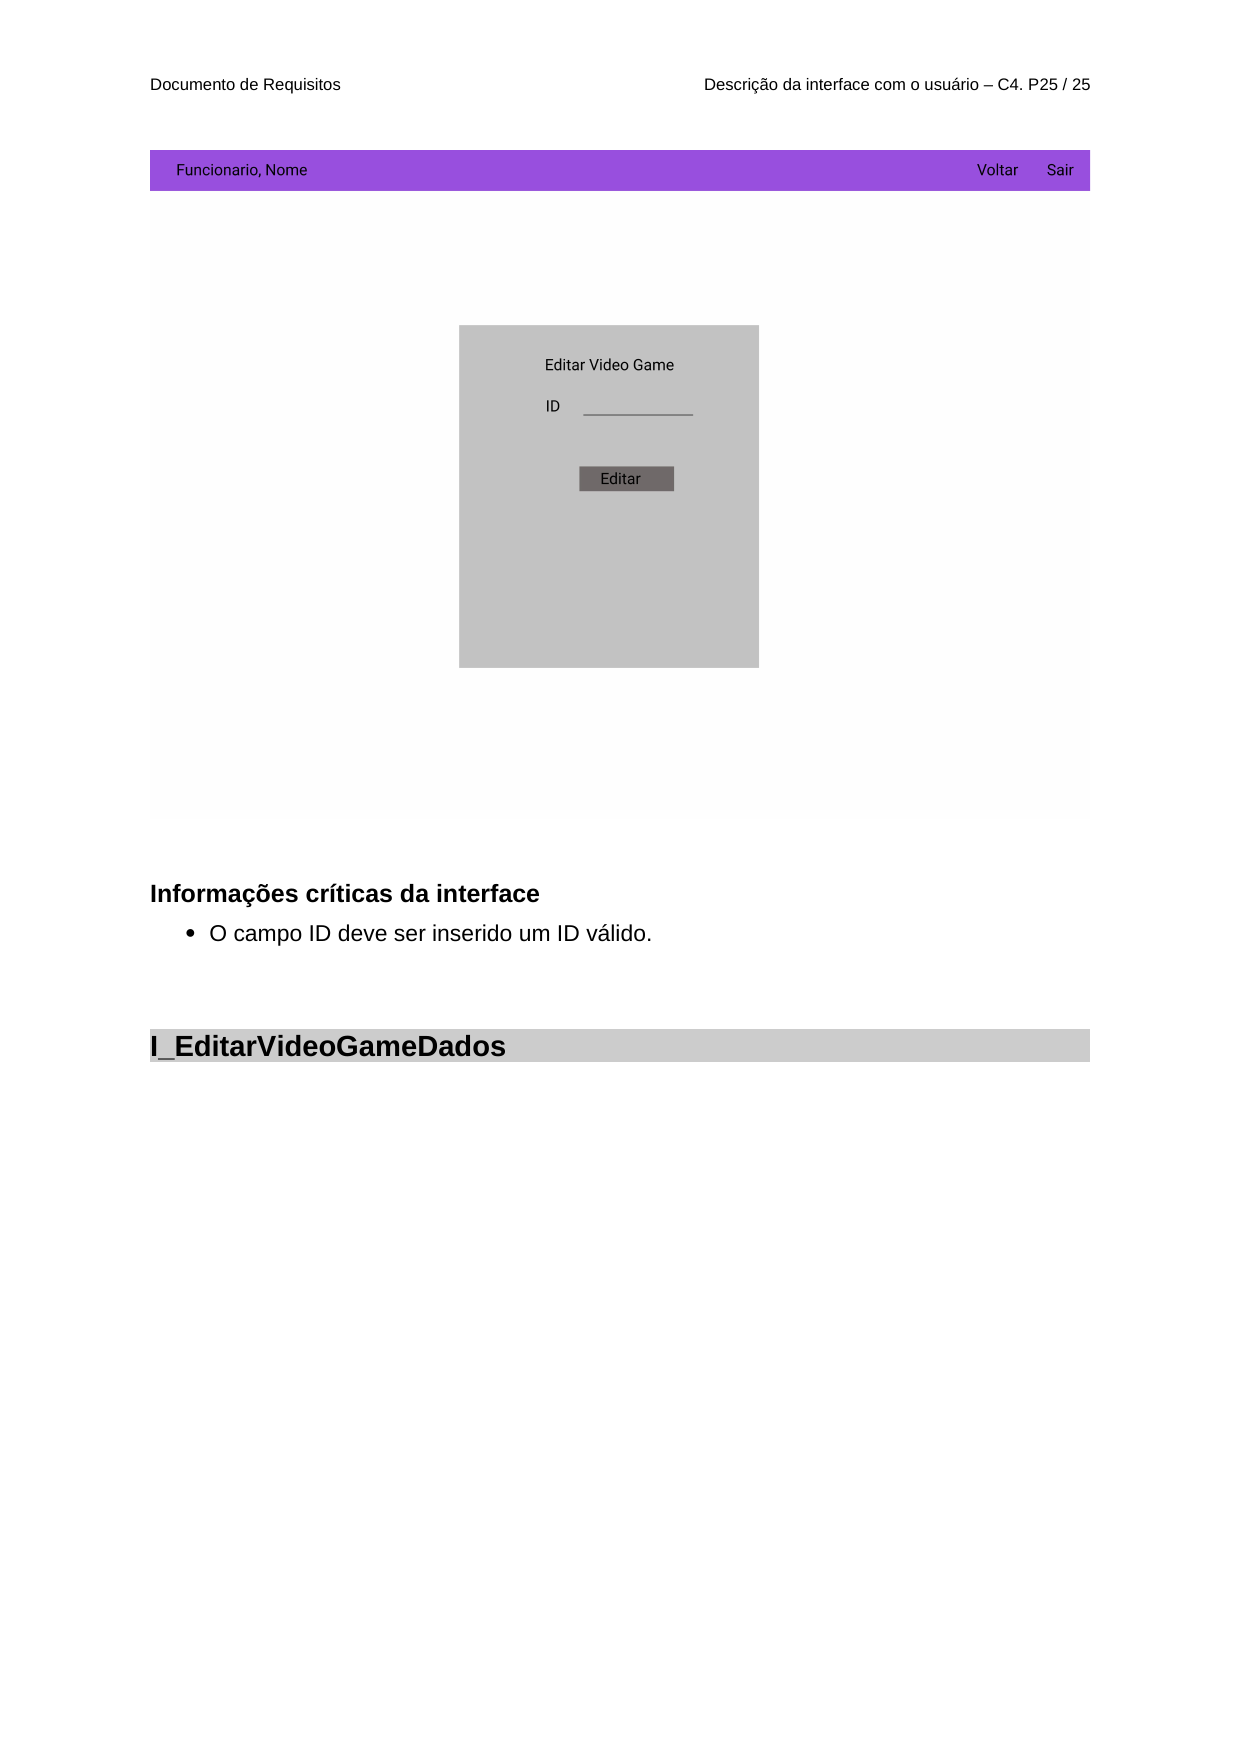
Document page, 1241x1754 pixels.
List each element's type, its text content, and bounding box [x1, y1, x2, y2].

picture [150, 150, 1091, 819]
subtitle Informações críticas da interface [150, 878, 1090, 907]
list O campo ID deve ser inserido um ID válido. [186, 920, 1090, 946]
subtitle I_EditarVideoGameDados [150, 1029, 1090, 1062]
